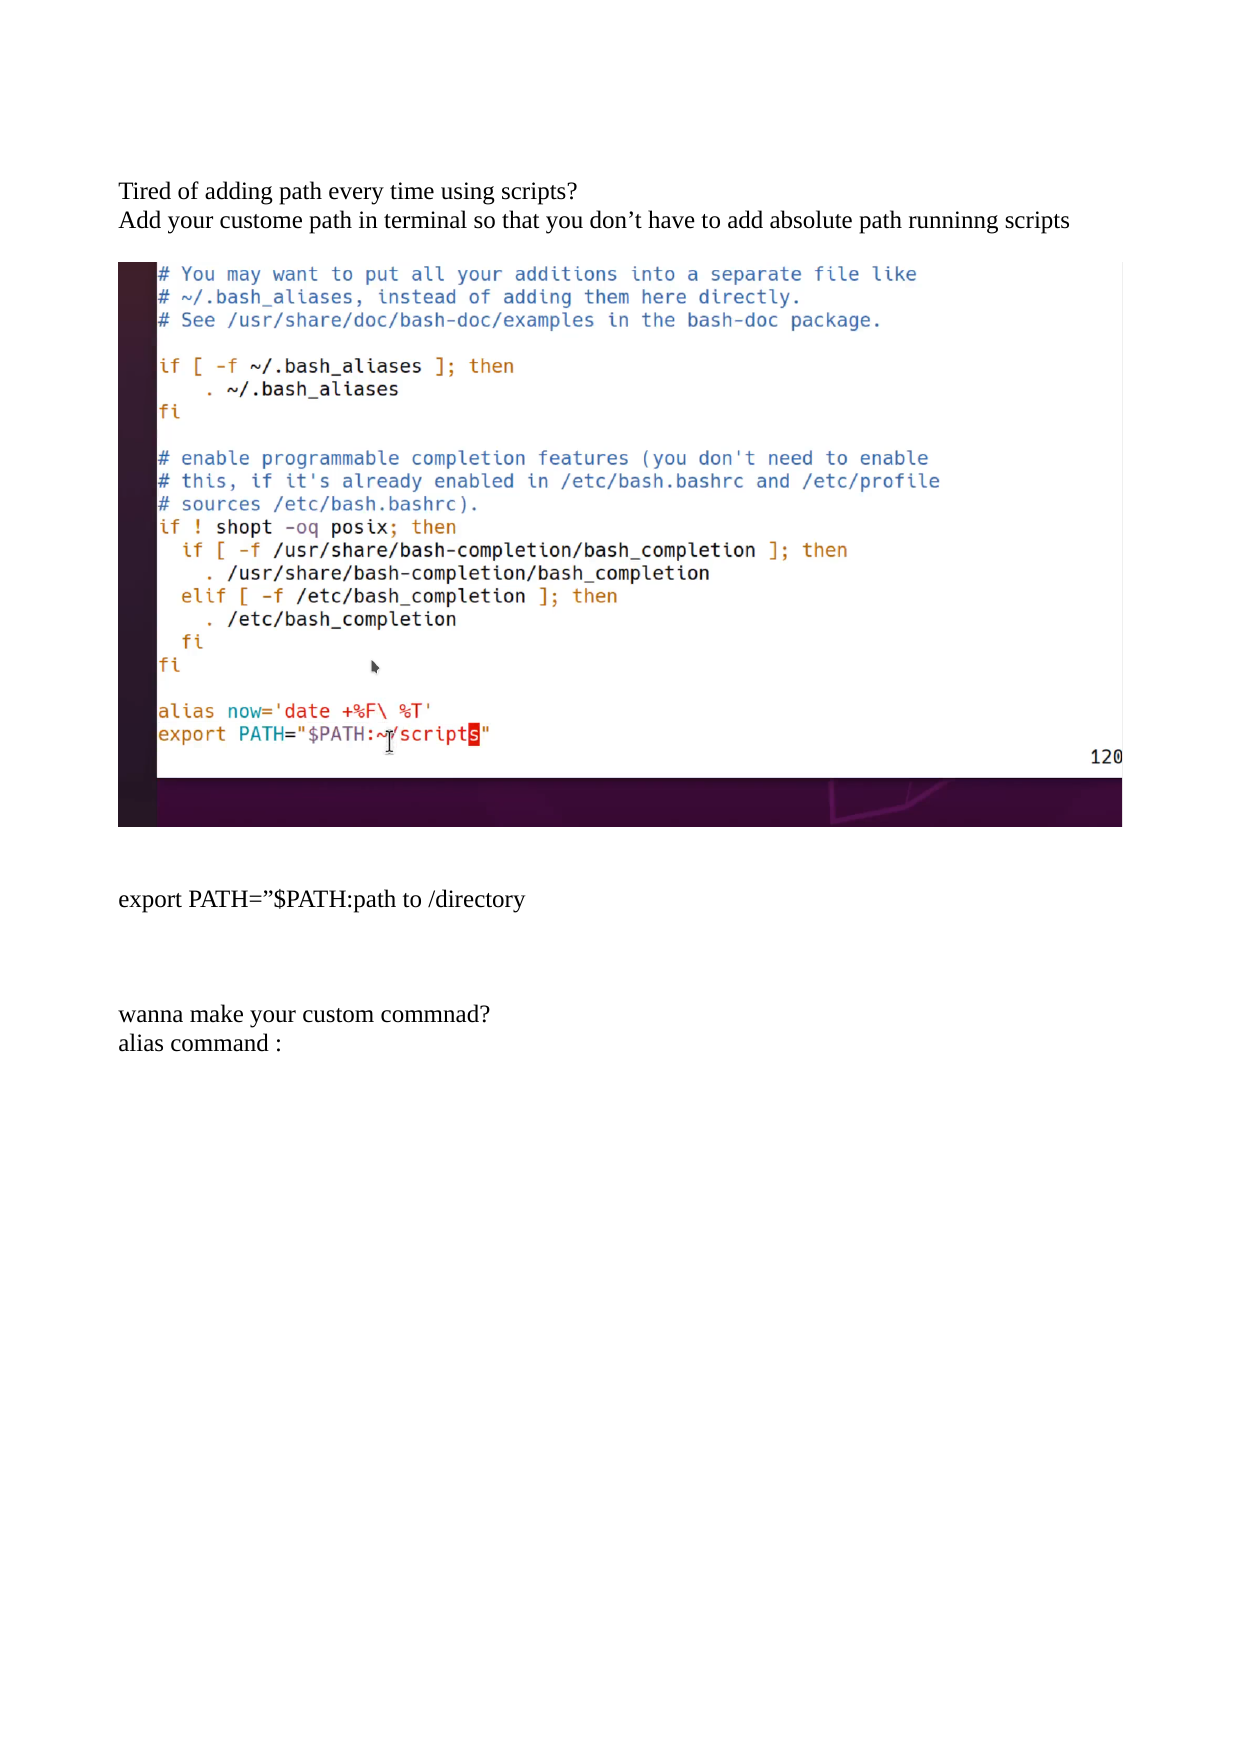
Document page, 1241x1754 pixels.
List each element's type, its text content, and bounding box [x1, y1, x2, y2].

text alias command : [118, 1028, 1122, 1057]
text export PATH=”$PATH:path to /directory [118, 884, 1122, 913]
picture [118, 262, 1123, 827]
text Tired of adding path every time using scripts? [118, 176, 1122, 205]
text wanna make your custom commnad? [118, 999, 1122, 1028]
text Add your custome path in terminal so that you don’t have to add absolute path runninng scripts [118, 205, 1122, 234]
